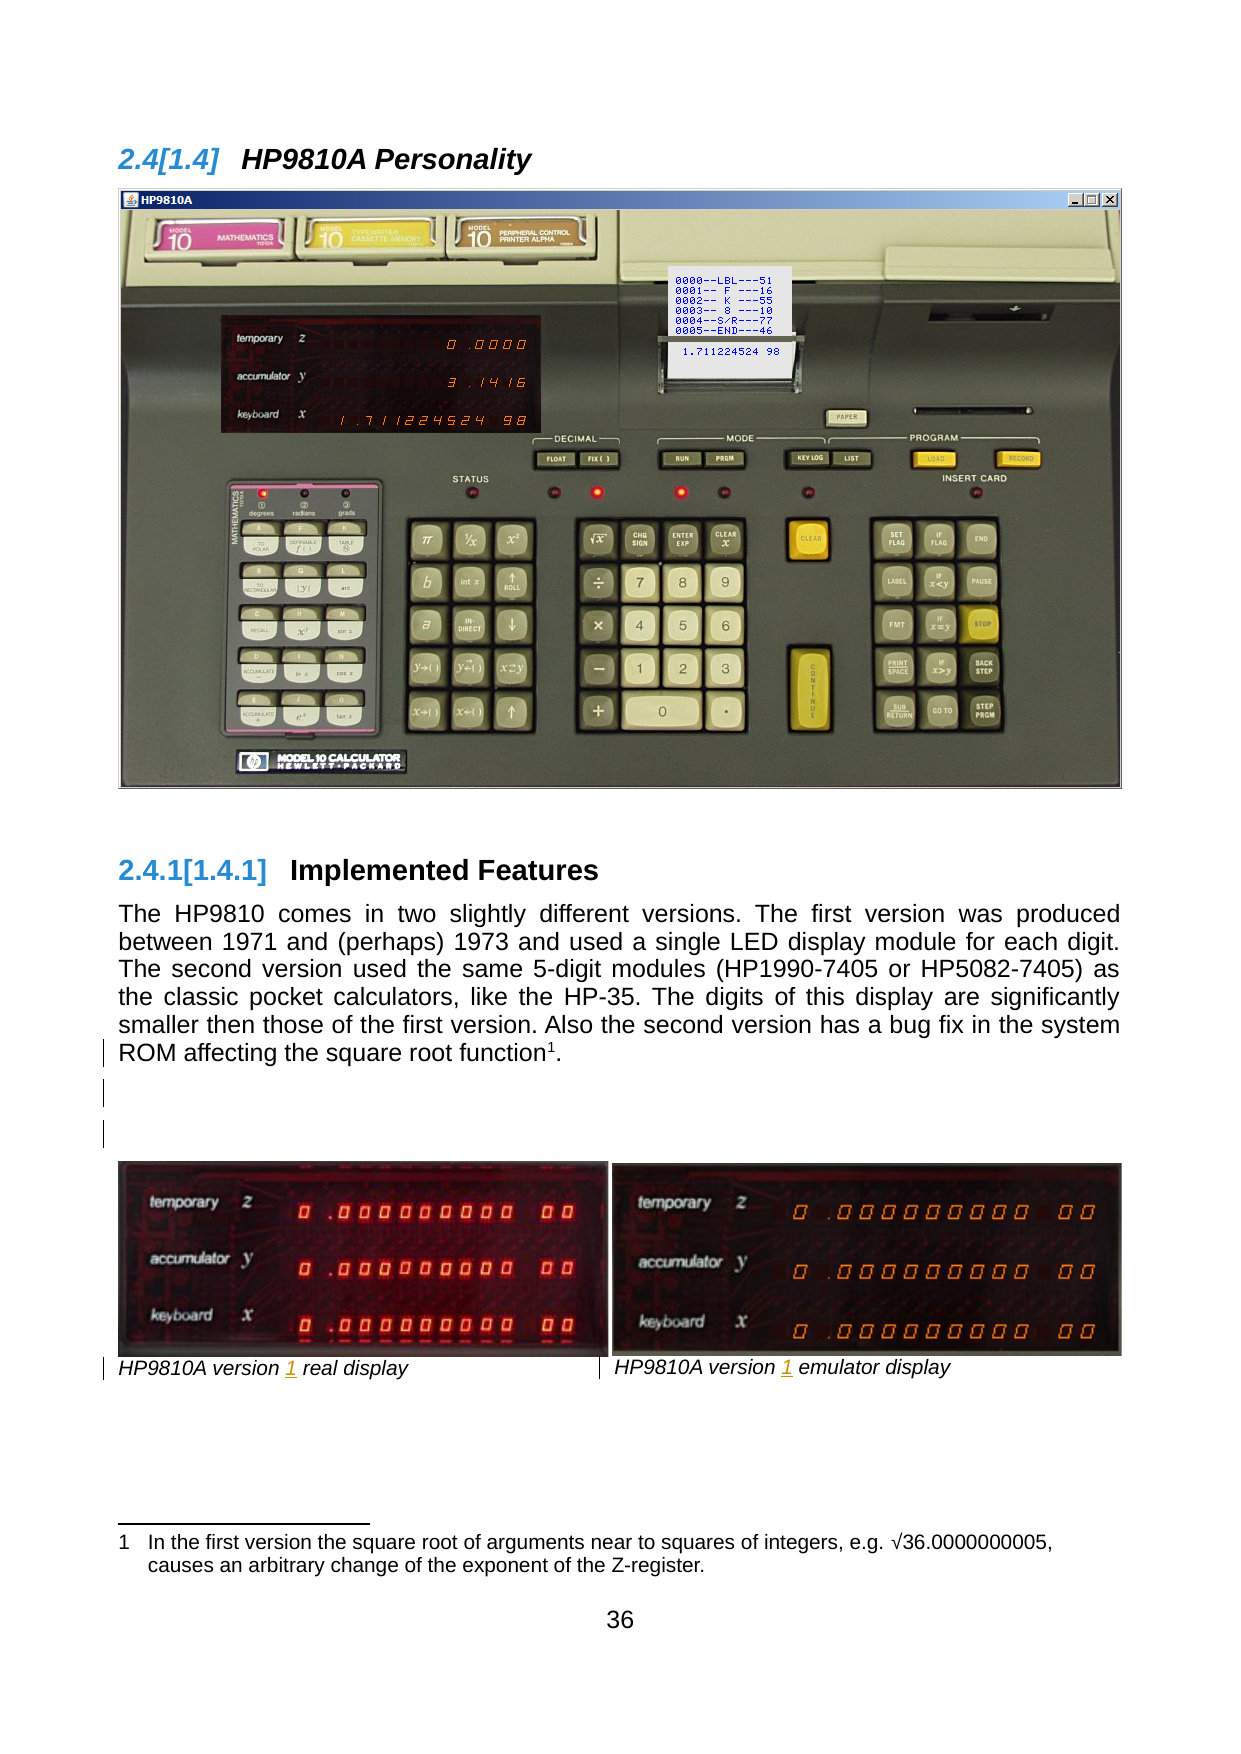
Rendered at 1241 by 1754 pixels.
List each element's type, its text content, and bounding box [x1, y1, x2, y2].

text In the first version the square root of arguments near to squares of integers, e.g. √36.0000000005, causes an arbitrary change of the exponent of the Z-register. [118, 1530, 1122, 1577]
text The HP9810 comes in two slightly different versions. The first version was produced between 1971 and (perhaps) 1973 and used a single LED display module for each digit. The second version used the same 5-digit modules (HP1990-7405 or HP5082-7405) as the classic pocket calculators, like the HP-35. The digits of this display are significantly smaller then those of the first version. Also the second version has a bug fix in the system ROM affecting the square root function. [118, 899, 1122, 1413]
picture [118, 1161, 609, 1357]
text HP9810A version 1 real display [118, 1357, 608, 1380]
picture [612, 1163, 1122, 1356]
subtitle Implemented Features [118, 854, 1122, 887]
text HP9810A version 1 emulator display [614, 1356, 1122, 1378]
picture [118, 188, 1122, 789]
subtitle HP9810A Personality [118, 143, 1122, 176]
